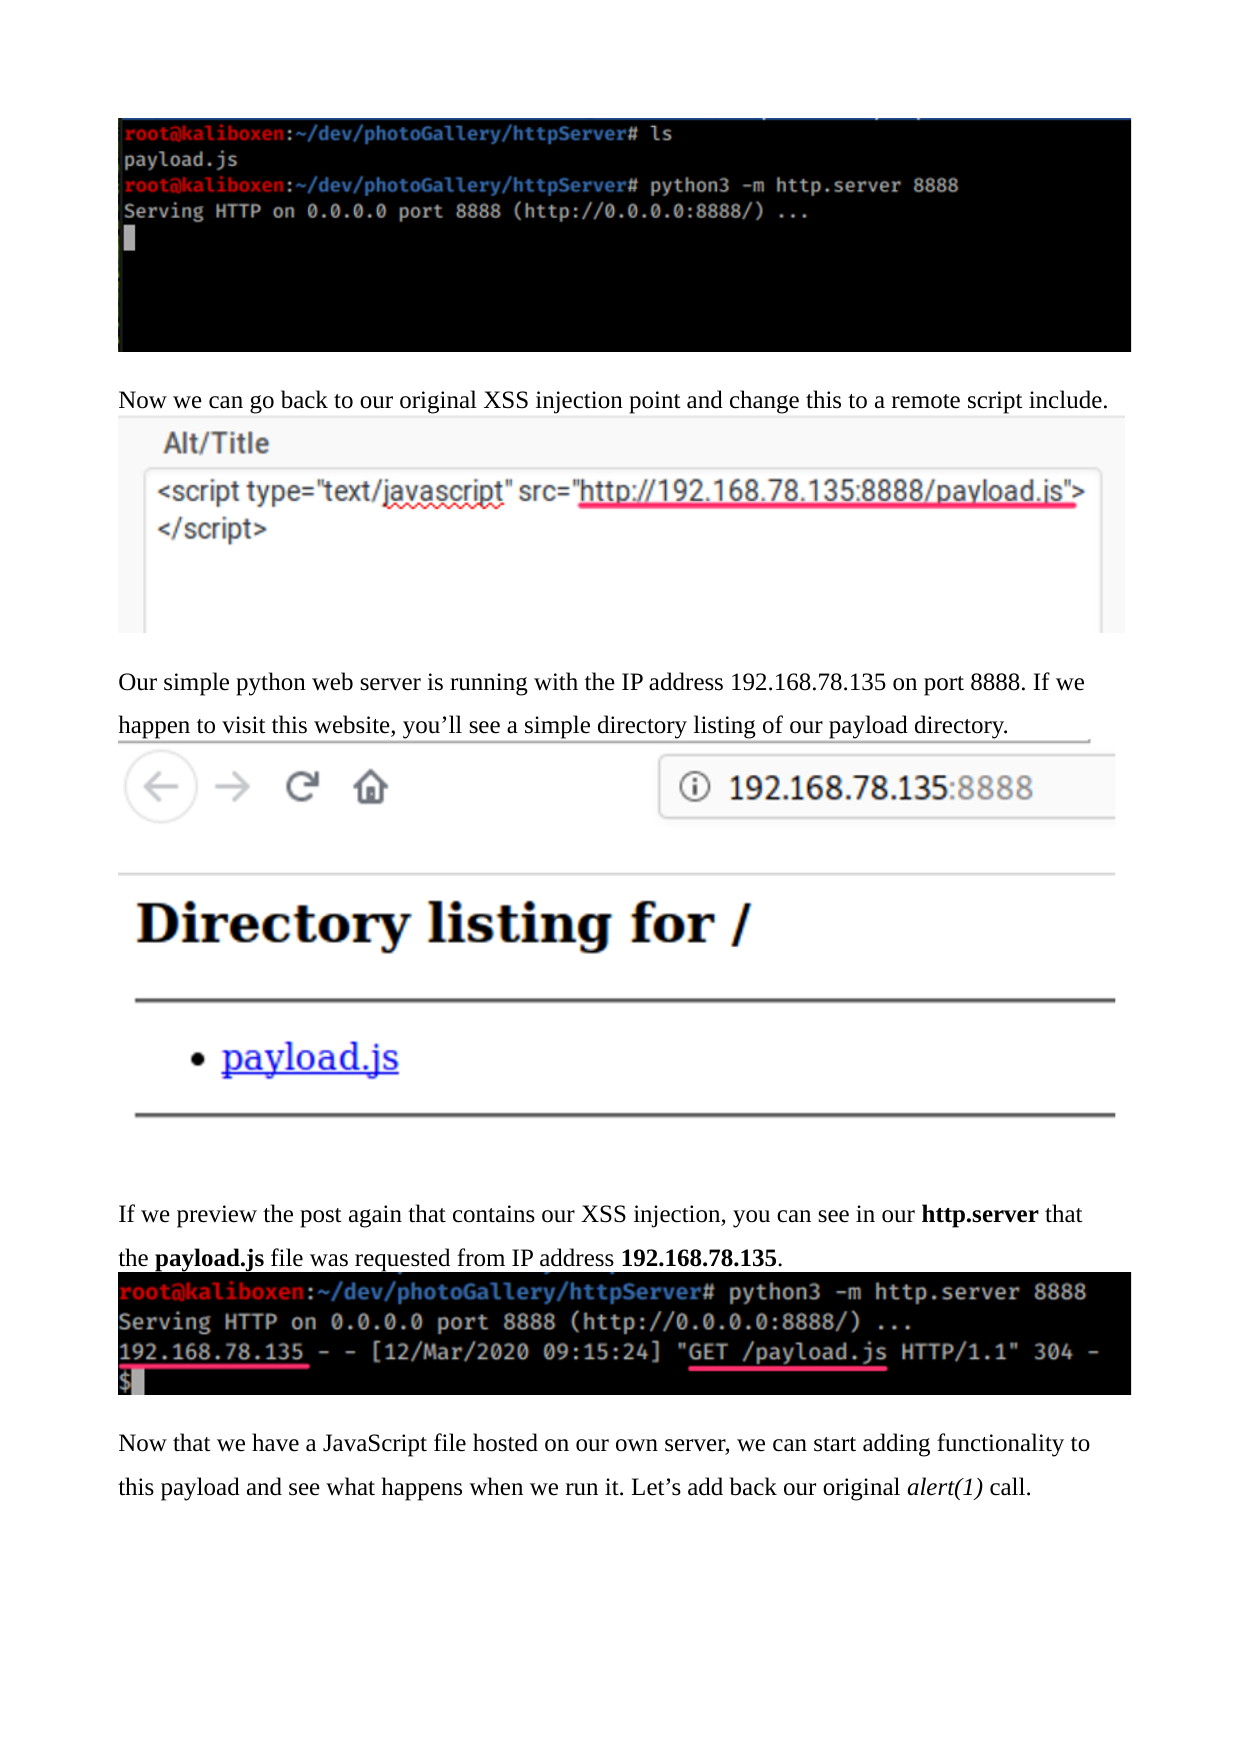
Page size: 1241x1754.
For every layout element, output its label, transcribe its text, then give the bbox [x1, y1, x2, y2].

picture [118, 739, 1116, 1166]
text If we preview the post again that contains our XSS injection, you can see in our http.server that the payload.js file was requested from IP address 192.168.78.135. [118, 1184, 1122, 1272]
picture [118, 1272, 1132, 1395]
picture [118, 118, 1132, 352]
text Our simple python web server is running with the IP address 192.168.78.135 on port 8888. If we happen to visit this website, you’ll see a simple directory listing of our payload directory. [118, 652, 1122, 739]
picture [118, 414, 1125, 633]
text Now we can go back to our original XSS injection point and change this to a remote script include. [118, 371, 1122, 414]
text Now that we have a JavaScript file hosted on our own server, we can start adding functionality to this payload and see what happens when we run it. Let’s add back our original alert(1) call. [118, 1413, 1122, 1501]
